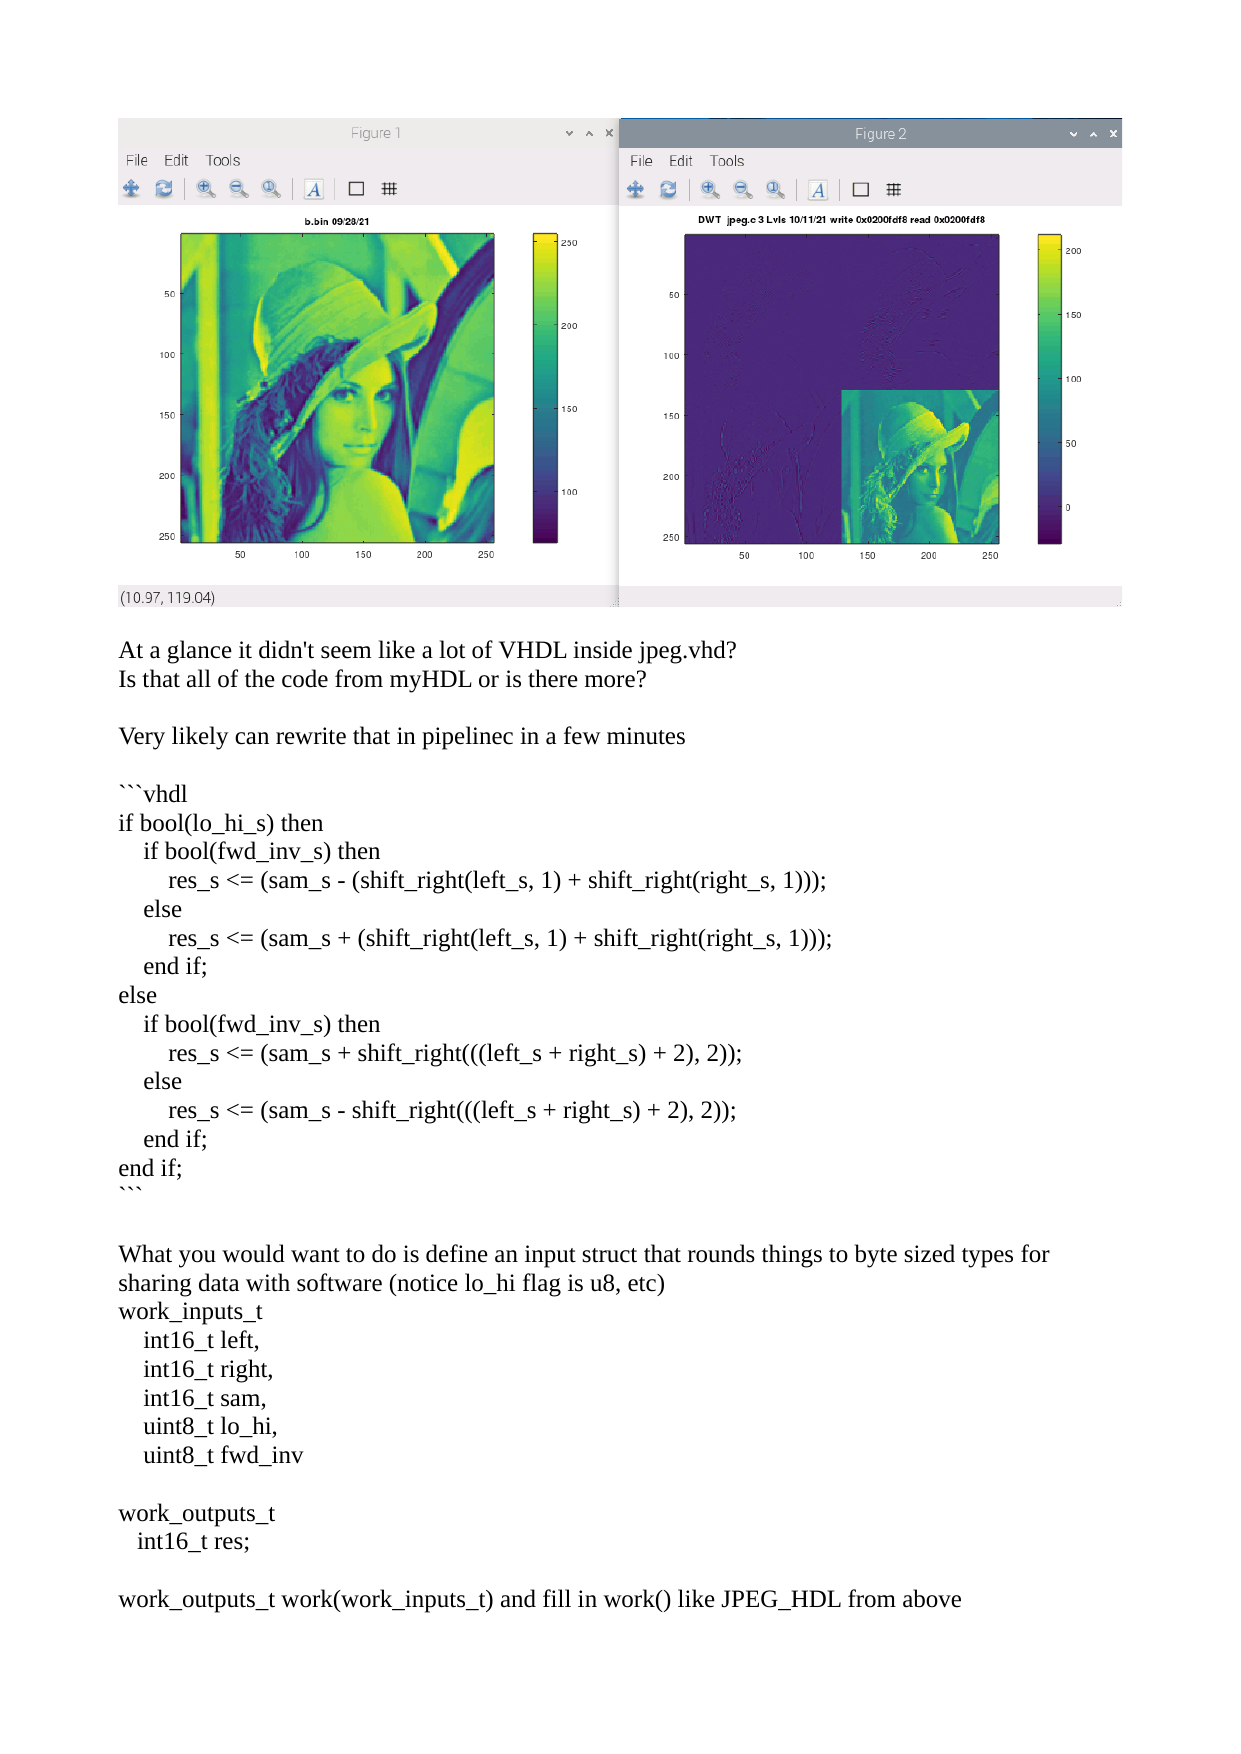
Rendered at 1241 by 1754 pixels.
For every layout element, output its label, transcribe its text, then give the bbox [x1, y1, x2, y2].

text Very likely can rewrite that in pipelinec in a few minutes [118, 721, 1122, 750]
text end if; [118, 951, 1122, 980]
text end if; [118, 1153, 1122, 1181]
text res_s <= (sam_s + (shift_right(left_s, 1) + shift_right(right_s, 1))); [118, 923, 1122, 951]
text int16_t left, [118, 1325, 1122, 1354]
text res_s <= (sam_s + shift_right(((left_s + right_s) + 2), 2)); [118, 1038, 1122, 1066]
picture [118, 118, 1123, 607]
text if bool(fwd_inv_s) then [118, 1009, 1122, 1038]
text if bool(fwd_inv_s) then [118, 836, 1122, 865]
text else [118, 894, 1122, 923]
text work_outputs_t [118, 1498, 1122, 1526]
text What you would want to do is define an input struct that rounds things to byte sized types for sharing data with software (notice lo_hi flag is u8, etc) [118, 1239, 1122, 1296]
text work_inputs_t [118, 1296, 1122, 1325]
text Is that all of the code from myHDL or is there more? [118, 664, 1122, 693]
text end if; [118, 1124, 1122, 1153]
text At a glance it didn't seem like a lot of VHDL inside jpeg.vhd? [118, 635, 1122, 664]
text else [118, 1066, 1122, 1095]
text int16_t res; [118, 1526, 1122, 1555]
text work_outputs_t work(work_inputs_t) and fill in work() like JPEG_HDL from above [118, 1584, 1122, 1613]
text ``` [118, 1181, 1122, 1210]
text else [118, 980, 1122, 1009]
text uint8_t lo_hi, [118, 1411, 1122, 1440]
text int16_t sam, [118, 1383, 1122, 1411]
text res_s <= (sam_s - shift_right(((left_s + right_s) + 2), 2)); [118, 1095, 1122, 1124]
text uint8_t fwd_inv [118, 1440, 1122, 1469]
text int16_t right, [118, 1354, 1122, 1383]
text res_s <= (sam_s - (shift_right(left_s, 1) + shift_right(right_s, 1))); [118, 865, 1122, 894]
text ```vhdl [118, 779, 1122, 808]
text if bool(lo_hi_s) then [118, 808, 1122, 836]
